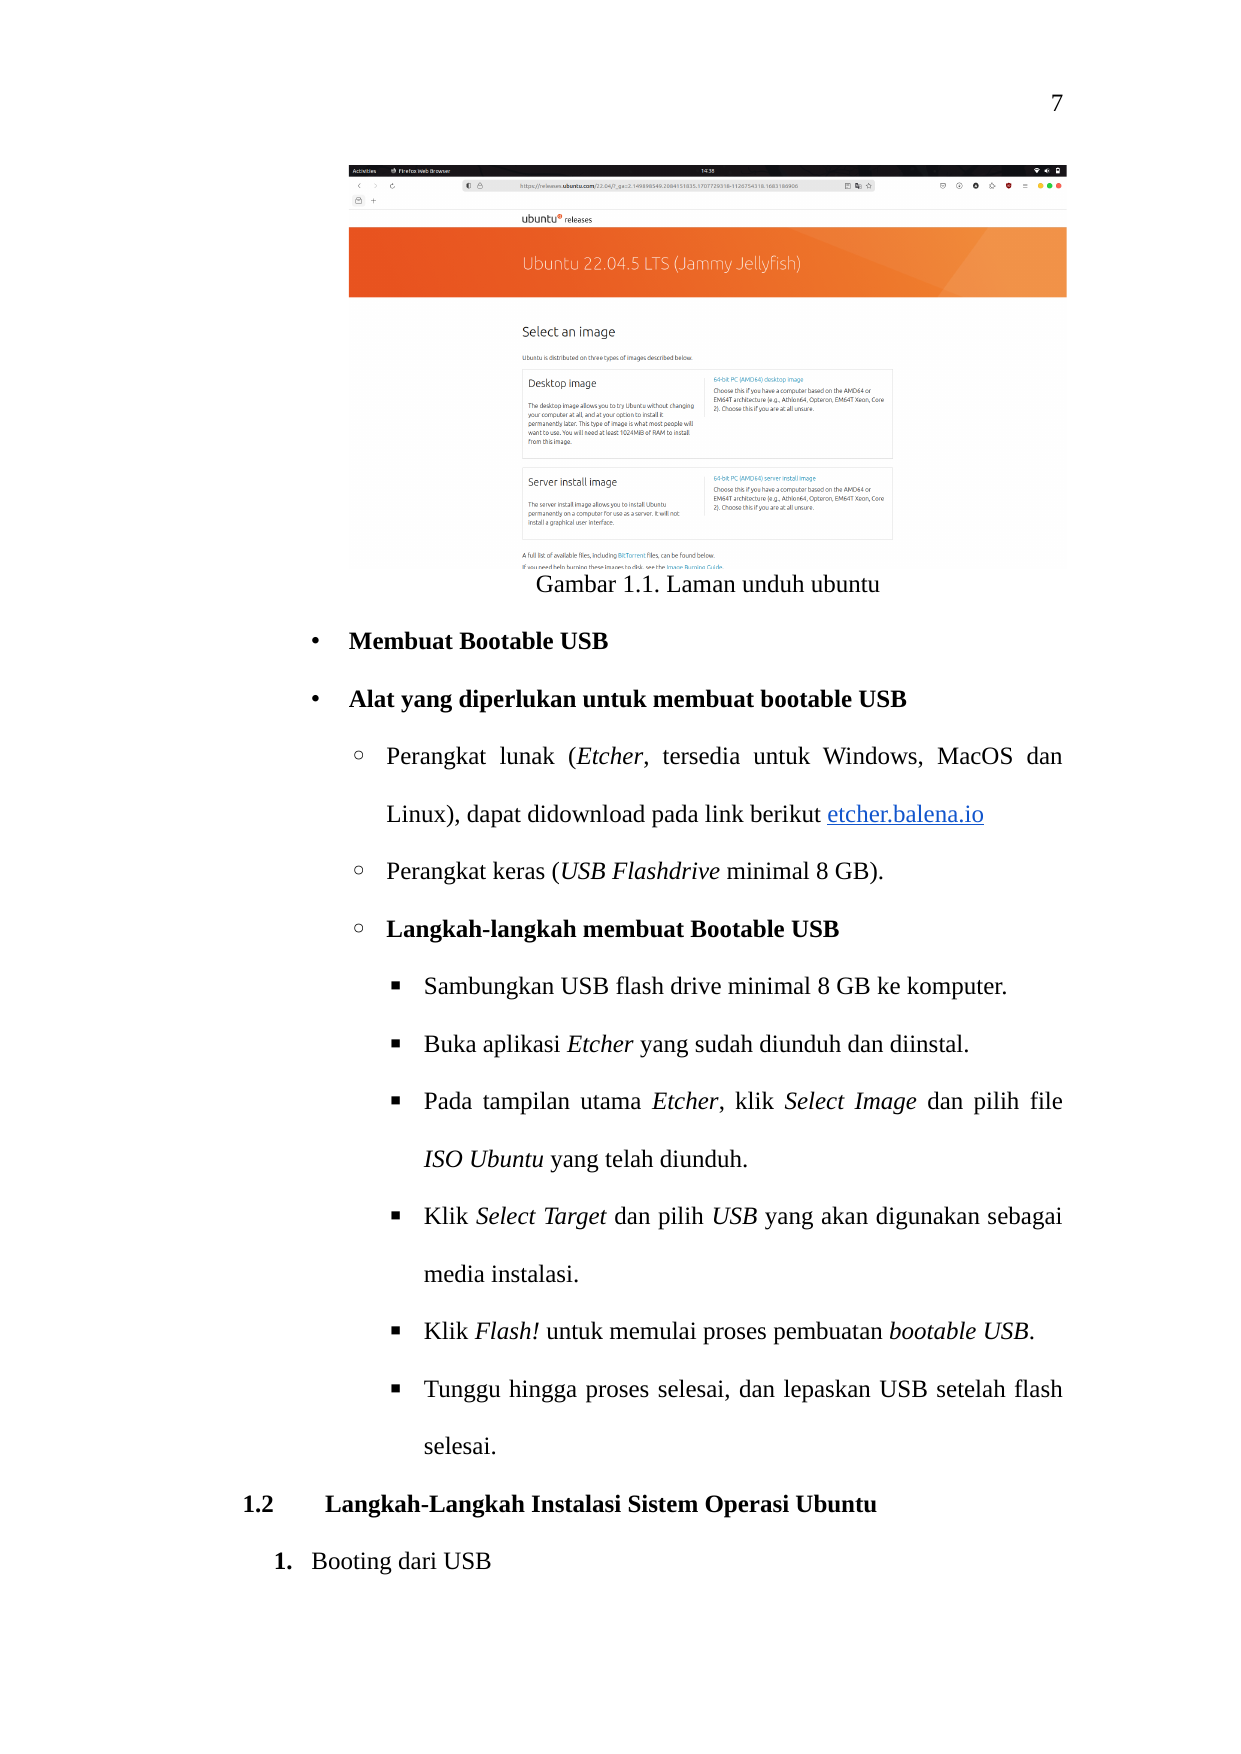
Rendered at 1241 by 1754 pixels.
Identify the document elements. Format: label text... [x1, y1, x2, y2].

list Buka aplikasi Etcher yang sudah diunduh dan diinstal. [386, 1029, 1063, 1058]
picture [348, 165, 1067, 569]
list Booting dari USB [274, 1546, 1063, 1575]
list Membuat Bootable USB [311, 626, 1063, 655]
list Klik Flash! untuk memulai proses pembuatan bootable USB. [386, 1316, 1063, 1345]
list Perangkat keras (USB Flashdrive minimal 8 GB). [349, 856, 1063, 885]
list Klik Select Target dan pilih USB yang akan digunakan sebagai media instalasi. [386, 1201, 1063, 1288]
list Tunggu hingga proses selesai, dan lepaskan USB setelah flash selesai. [386, 1374, 1063, 1460]
list Sambungkan USB flash drive minimal 8 GB ke komputer. [386, 971, 1063, 1000]
list Alat yang diperlukan untuk membuat bootable USB [311, 684, 1063, 713]
list Gambar 1.1. Laman unduh ubuntu [349, 569, 1067, 598]
subtitle Langkah-Langkah Instalasi Sistem Operasi Ubuntu [236, 1489, 1063, 1518]
list Pada tampilan utama Etcher, klik Select Image dan pilih file ISO Ubuntu yang telah diunduh. [386, 1086, 1063, 1173]
list Langkah-langkah membuat Bootable USB [349, 914, 1063, 943]
list Perangkat lunak (Etcher, tersedia untuk Windows, MacOS dan Linux), dapat didownload pada link berikut etcher.balena.io [349, 741, 1063, 828]
